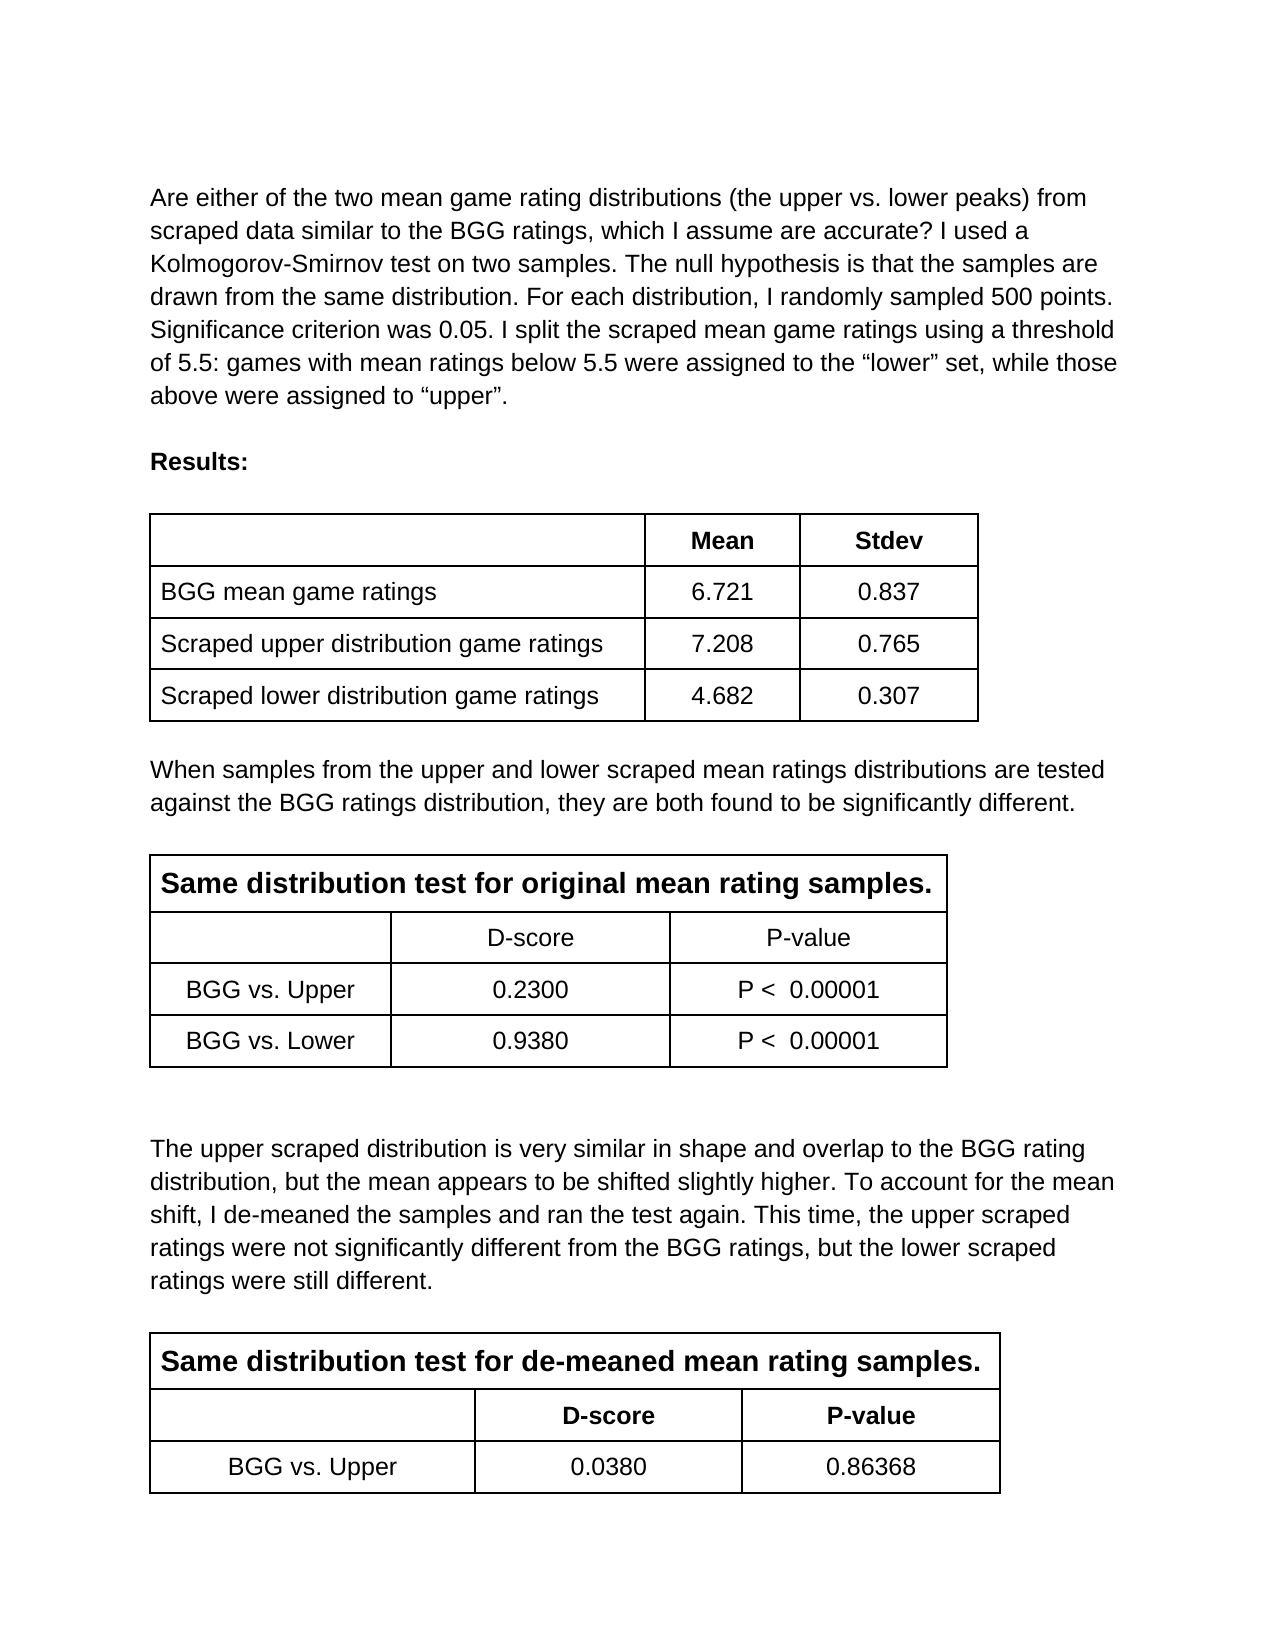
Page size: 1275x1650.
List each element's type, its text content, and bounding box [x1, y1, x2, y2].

table_cell [151, 913, 390, 962]
text Are either of the two mean game rating distributions (the upper vs. lower peaks) from scraped data similar to the BGG ratings, which I assume are accurate? I used a Kolmogorov-Smirnov test on two samples. The null hypothesis is that the samples are drawn from the same distribution. For each distribution, I randomly sampled 500 points. Significance criterion was 0.05. I split the scraped mean game ratings using a threshold of 5.5: games with mean ratings below 5.5 were assigned to the “lower” set, while those above were assigned to “upper”. [150, 183, 1125, 410]
text When samples from the upper and lower scraped mean ratings distributions are tested against the BGG ratings distribution, they are both found to be significantly different. [150, 755, 1125, 817]
table_cell Scraped lower distribution game ratings [151, 670, 644, 720]
table_cell 0.837 [801, 567, 977, 617]
table_header [151, 515, 644, 565]
table_cell P-value [671, 913, 946, 962]
table_cell 6.721 [646, 567, 799, 617]
table_header Stdev [801, 515, 977, 565]
table_header Same distribution test for de-meaned mean rating samples. [151, 1334, 999, 1388]
table_header Same distribution test for original mean rating samples. [151, 856, 946, 911]
table_cell BGG vs. Upper [151, 1442, 474, 1492]
table_cell BGG vs. Lower [151, 1016, 390, 1066]
table_cell 0.307 [801, 670, 977, 720]
table_cell BGG mean game ratings [151, 567, 644, 617]
table_cell D-score [476, 1390, 741, 1440]
table_cell 7.208 [646, 619, 799, 668]
table_cell P < 0.00001 [671, 964, 946, 1014]
table_cell 0.86368 [743, 1442, 999, 1492]
table_cell 0.9380 [392, 1016, 669, 1066]
table_cell Scraped upper distribution game ratings [151, 619, 644, 668]
table_cell 0.2300 [392, 964, 669, 1014]
table_cell [151, 1390, 474, 1440]
table_cell 0.0380 [476, 1442, 741, 1492]
table_cell D-score [392, 913, 669, 962]
text The upper scraped distribution is very similar in shape and overlap to the BGG rating distribution, but the mean appears to be shifted slightly higher. To account for the mean shift, I de-meaned the samples and ran the test again. This time, the upper scraped ratings were not significantly different from the BGG ratings, but the lower scraped ratings were still different. [150, 1134, 1125, 1294]
table_cell 0.765 [801, 619, 977, 668]
table_cell 4.682 [646, 670, 799, 720]
table_header Mean [646, 515, 799, 565]
table_cell P-value [743, 1390, 999, 1440]
text Results: [150, 447, 1125, 476]
table_cell BGG vs. Upper [151, 964, 390, 1014]
table_cell P < 0.00001 [671, 1016, 946, 1066]
